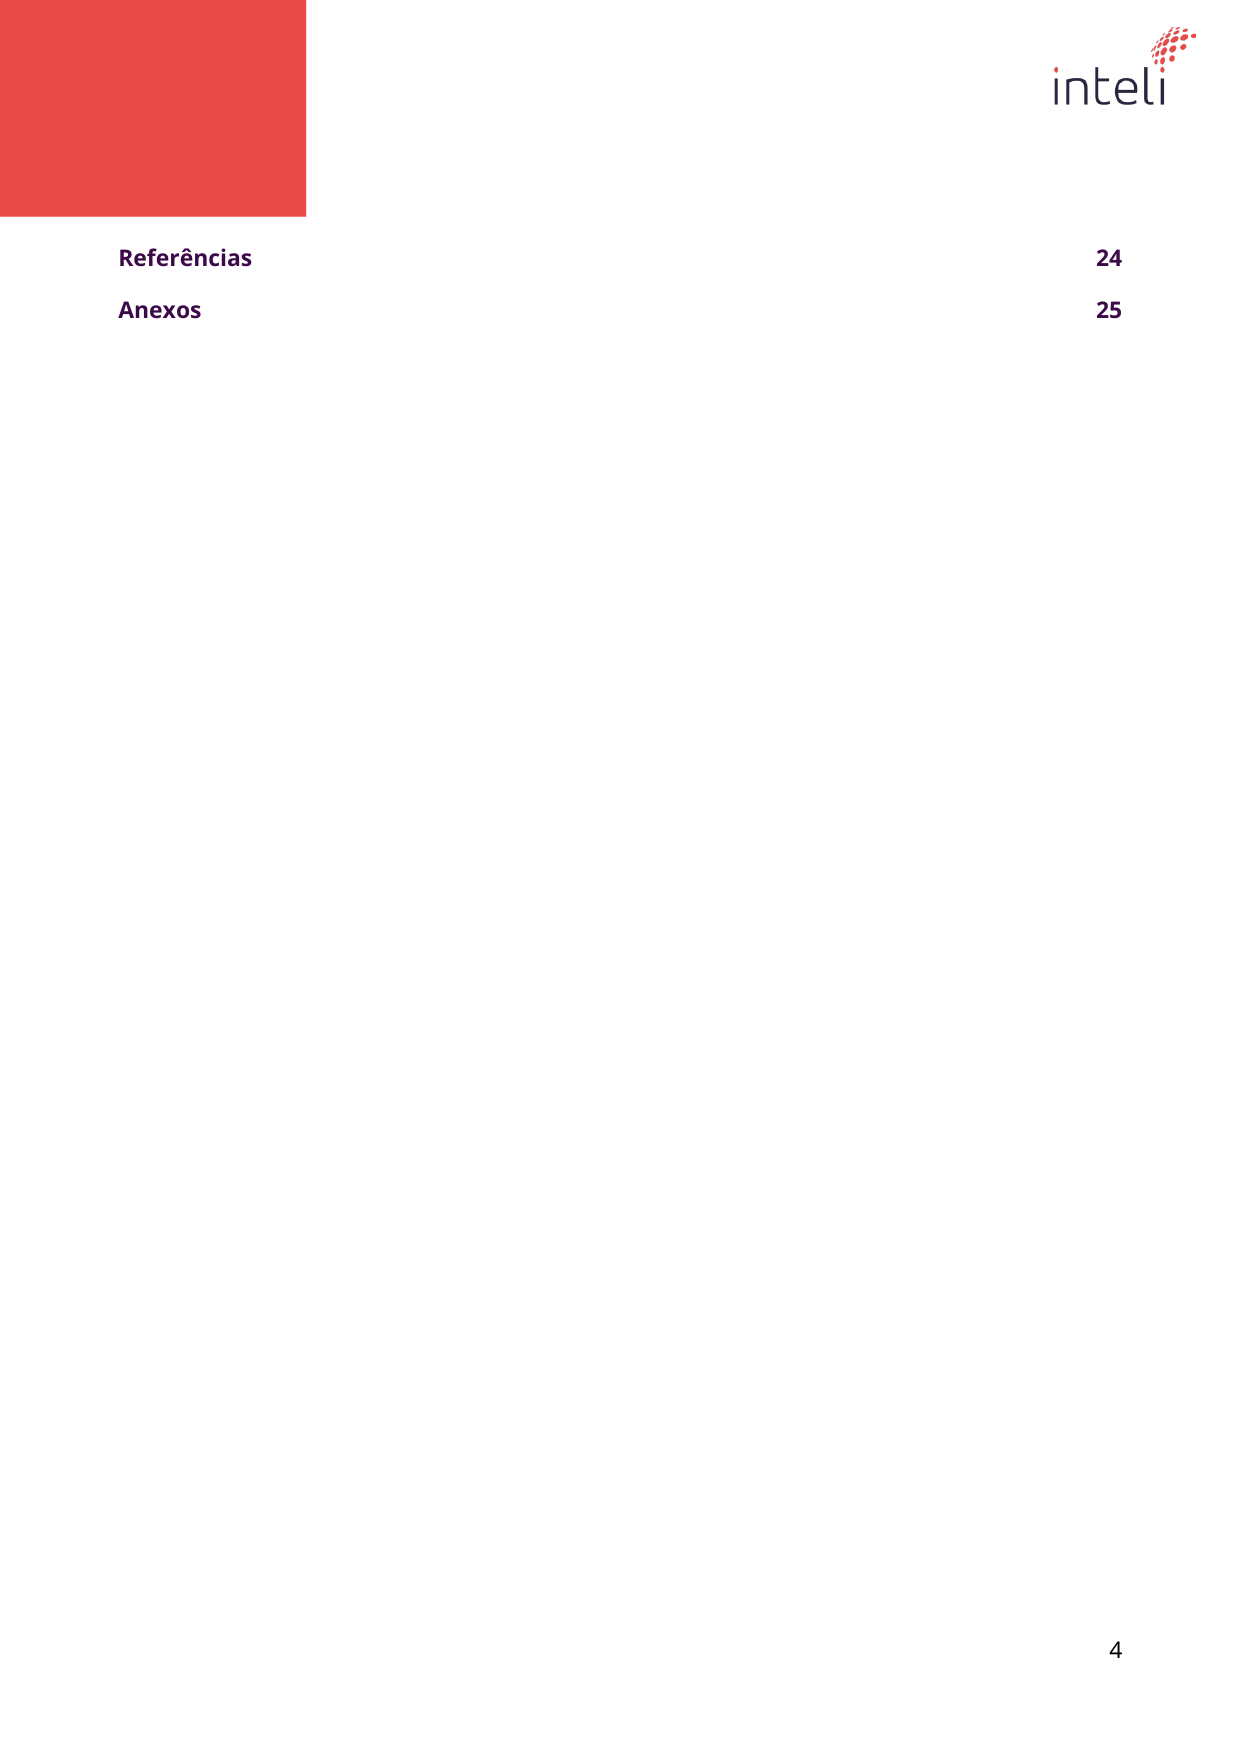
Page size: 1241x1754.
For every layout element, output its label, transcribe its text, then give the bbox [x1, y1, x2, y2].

picture [0, 0, 307, 217]
text Referências 24 [118, 118, 1122, 273]
text Anexos 25 [118, 294, 1122, 325]
picture [1054, 27, 1197, 105]
